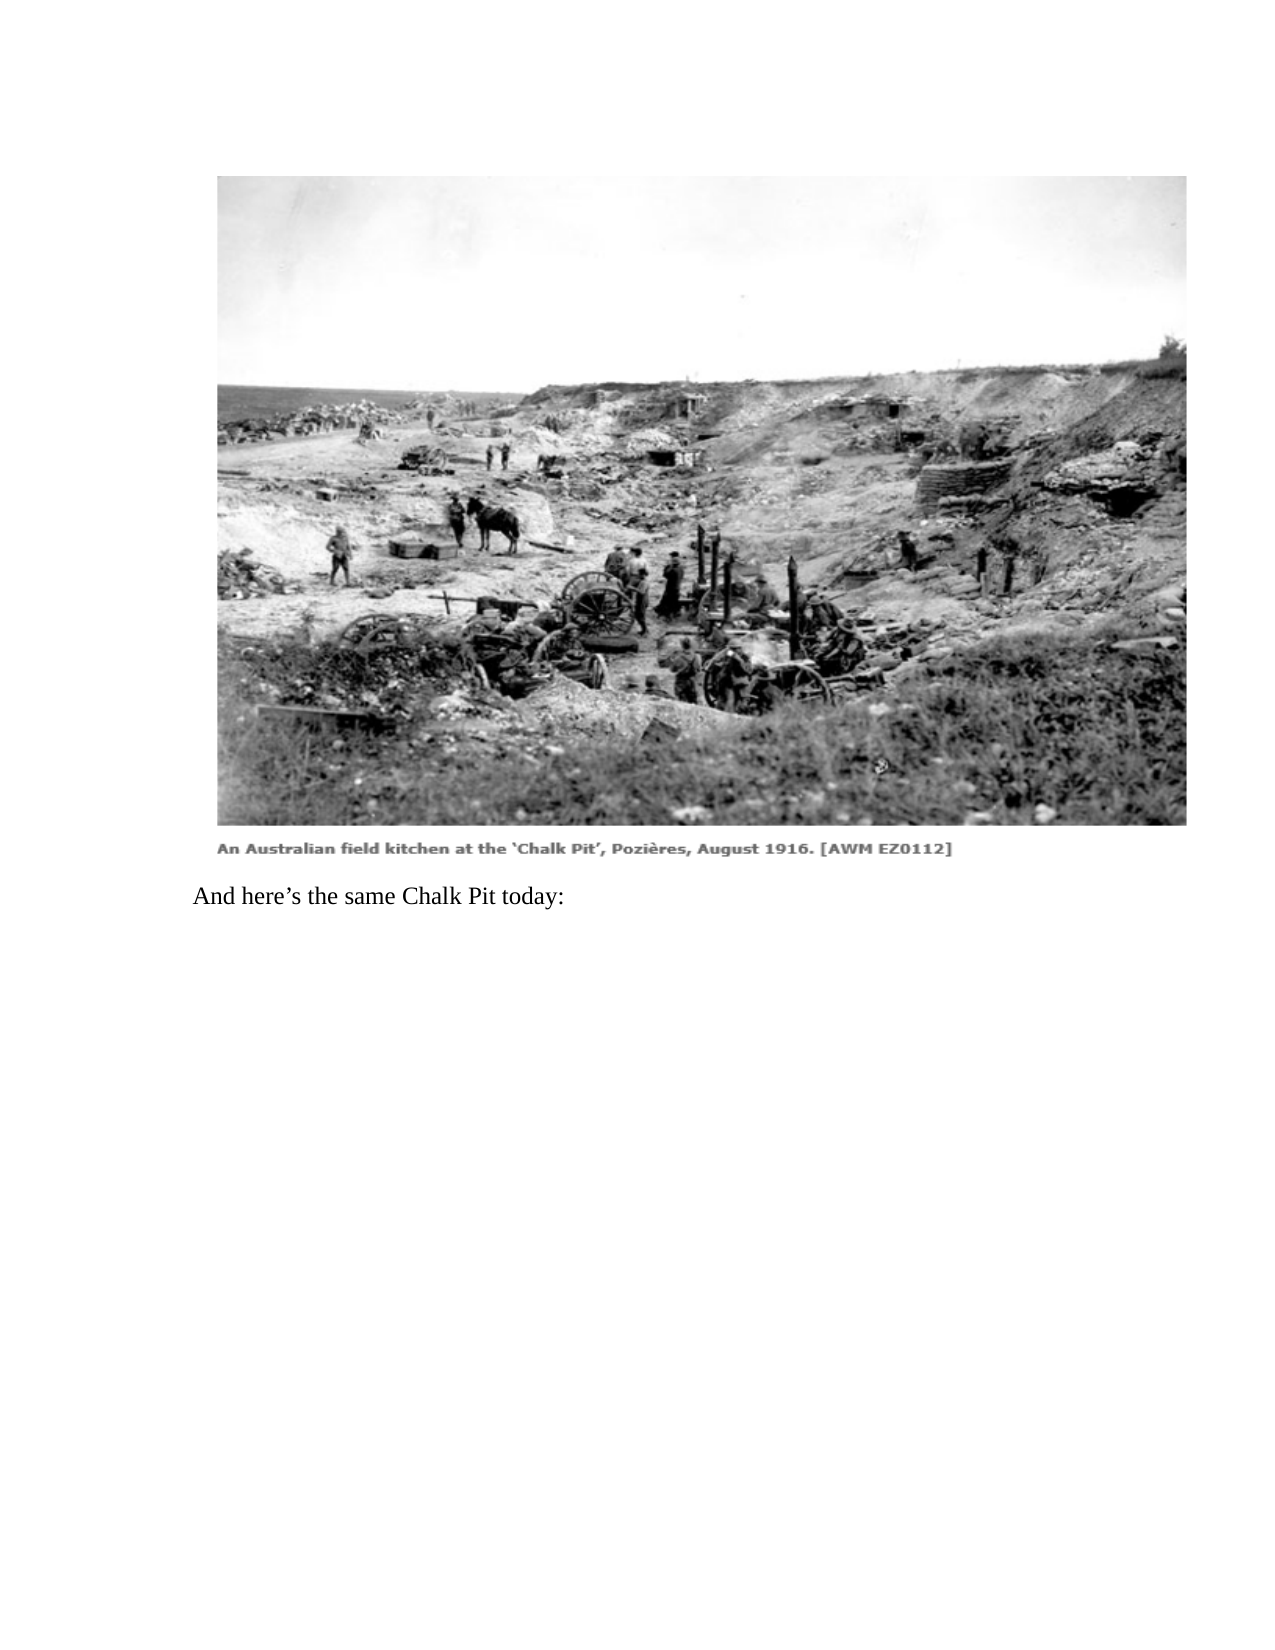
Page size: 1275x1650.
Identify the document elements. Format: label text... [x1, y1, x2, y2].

text And here’s the same Chalk Pit today: [192, 176, 1158, 910]
picture [217, 176, 1190, 882]
